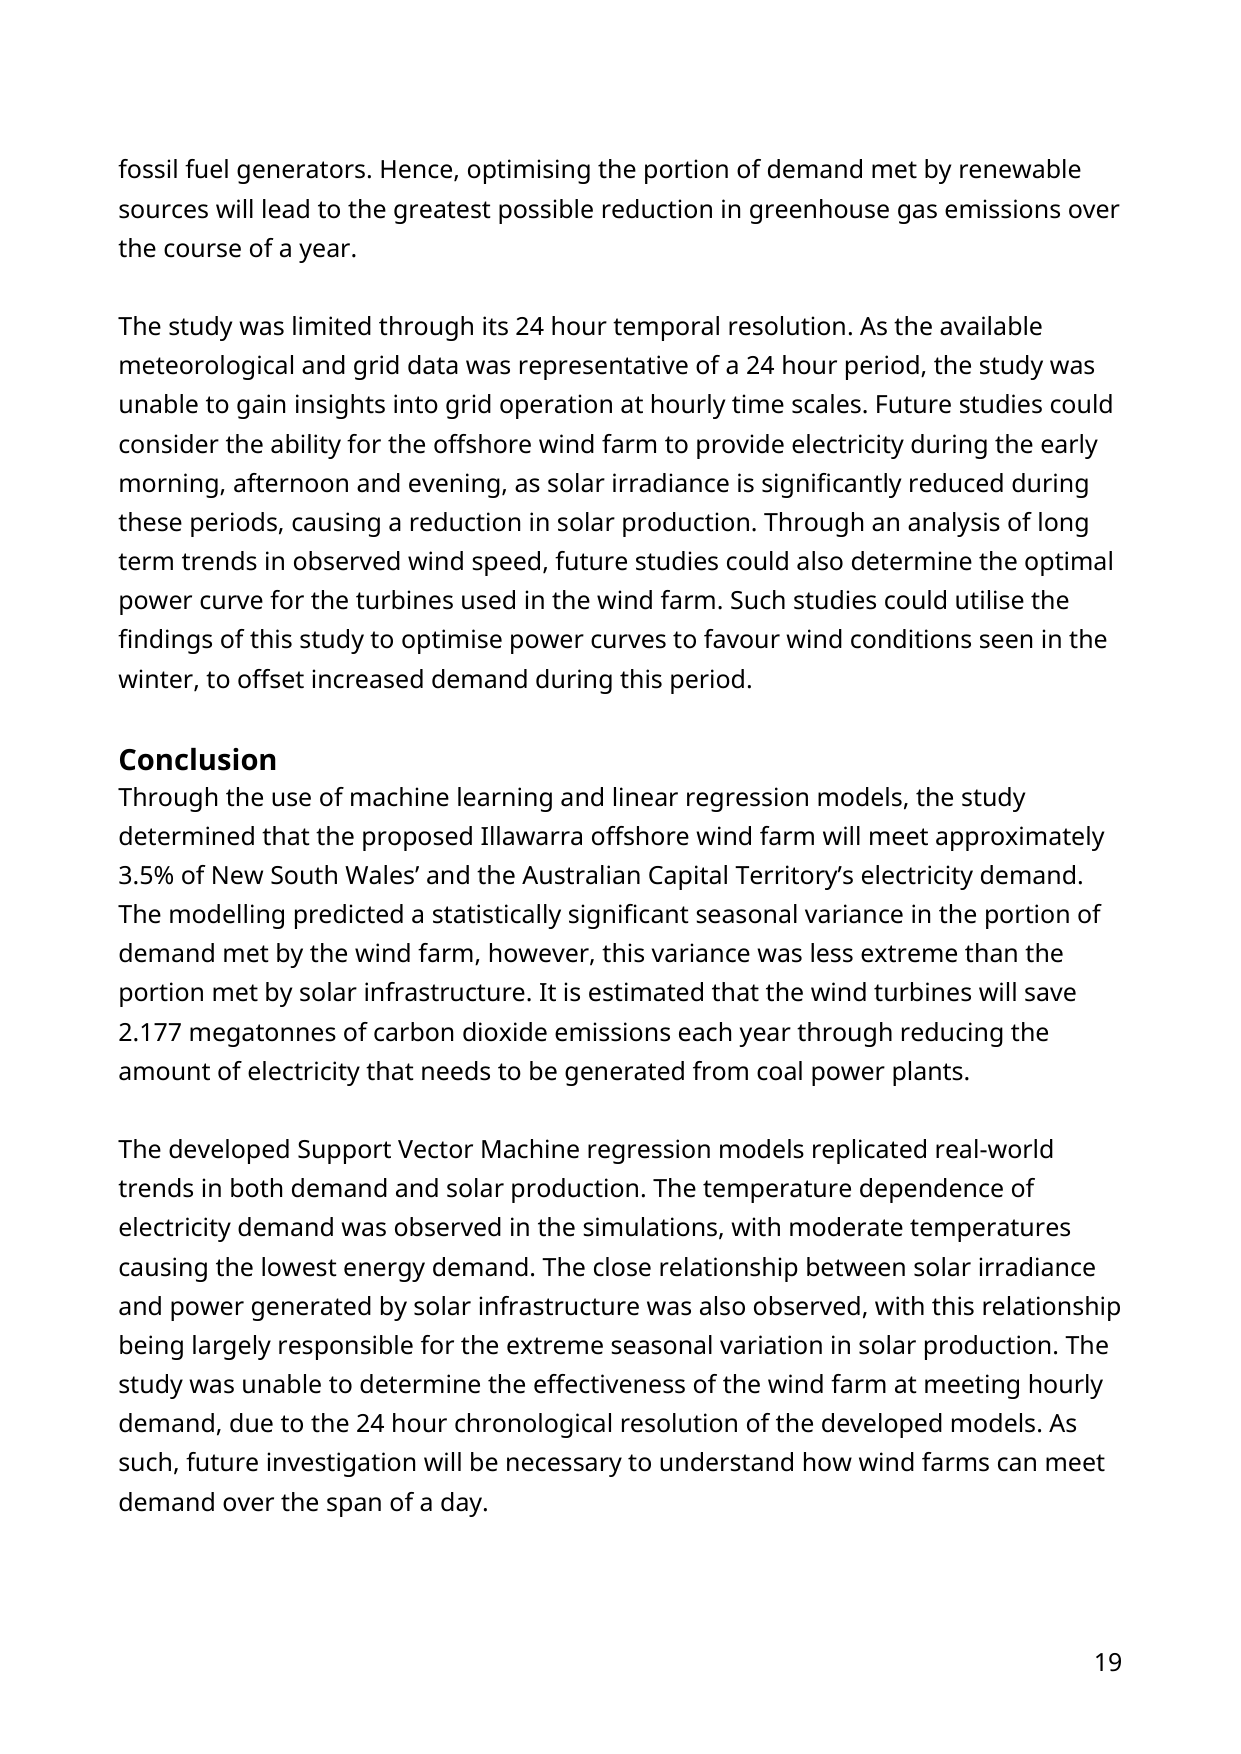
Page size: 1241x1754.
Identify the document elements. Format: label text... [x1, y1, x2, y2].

text Through the use of machine learning and linear regression models, the study determined that the proposed Illawarra offshore wind farm will meet approximately 3.5% of New South Wales’ and the Australian Capital Territory’s electricity demand. The modelling predicted a statistically significant seasonal variance in the portion of demand met by the wind farm, however, this variance was less extreme than the portion met by solar infrastructure. It is estimated that the wind turbines will save 2.177 megatonnes of carbon dioxide emissions each year through reducing the amount of electricity that needs to be generated from coal power plants. [118, 779, 1122, 1087]
text The study was limited through its 24 hour temporal resolution. As the available meteorological and grid data was representative of a 24 hour period, the study was unable to gain insights into grid operation at hourly time scales. Future studies could consider the ability for the offshore wind farm to provide electricity during the early morning, afternoon and evening, as solar irradiance is significantly reduced during these periods, causing a reduction in solar production. Through an analysis of long term trends in observed wind speed, future studies could also determine the optimal power curve for the turbines used in the wind farm. Such studies could utilise the findings of this study to optimise power curves to favour wind conditions seen in the winter, to offset increased demand during this period. [118, 309, 1122, 695]
text The developed Support Vector Machine regression models replicated real-world trends in both demand and solar production. The temperature dependence of electricity demand was observed in the simulations, with moderate temperatures causing the lowest energy demand. The close relationship between solar irradiance and power generated by solar infrastructure was also observed, with this relationship being largely responsible for the extreme seasonal variation in solar production. The study was unable to determine the effectiveness of the wind farm at meeting hourly demand, due to the 24 hour chronological resolution of the developed models. As such, future investigation will be necessary to understand how wind farms can meet demand over the span of a day. [118, 1132, 1122, 1518]
text fossil fuel generators. Hence, optimising the portion of demand met by renewable sources will lead to the greatest possible reduction in greenhouse gas emissions over the course of a year. [118, 152, 1122, 264]
subtitle Conclusion [118, 739, 1122, 779]
